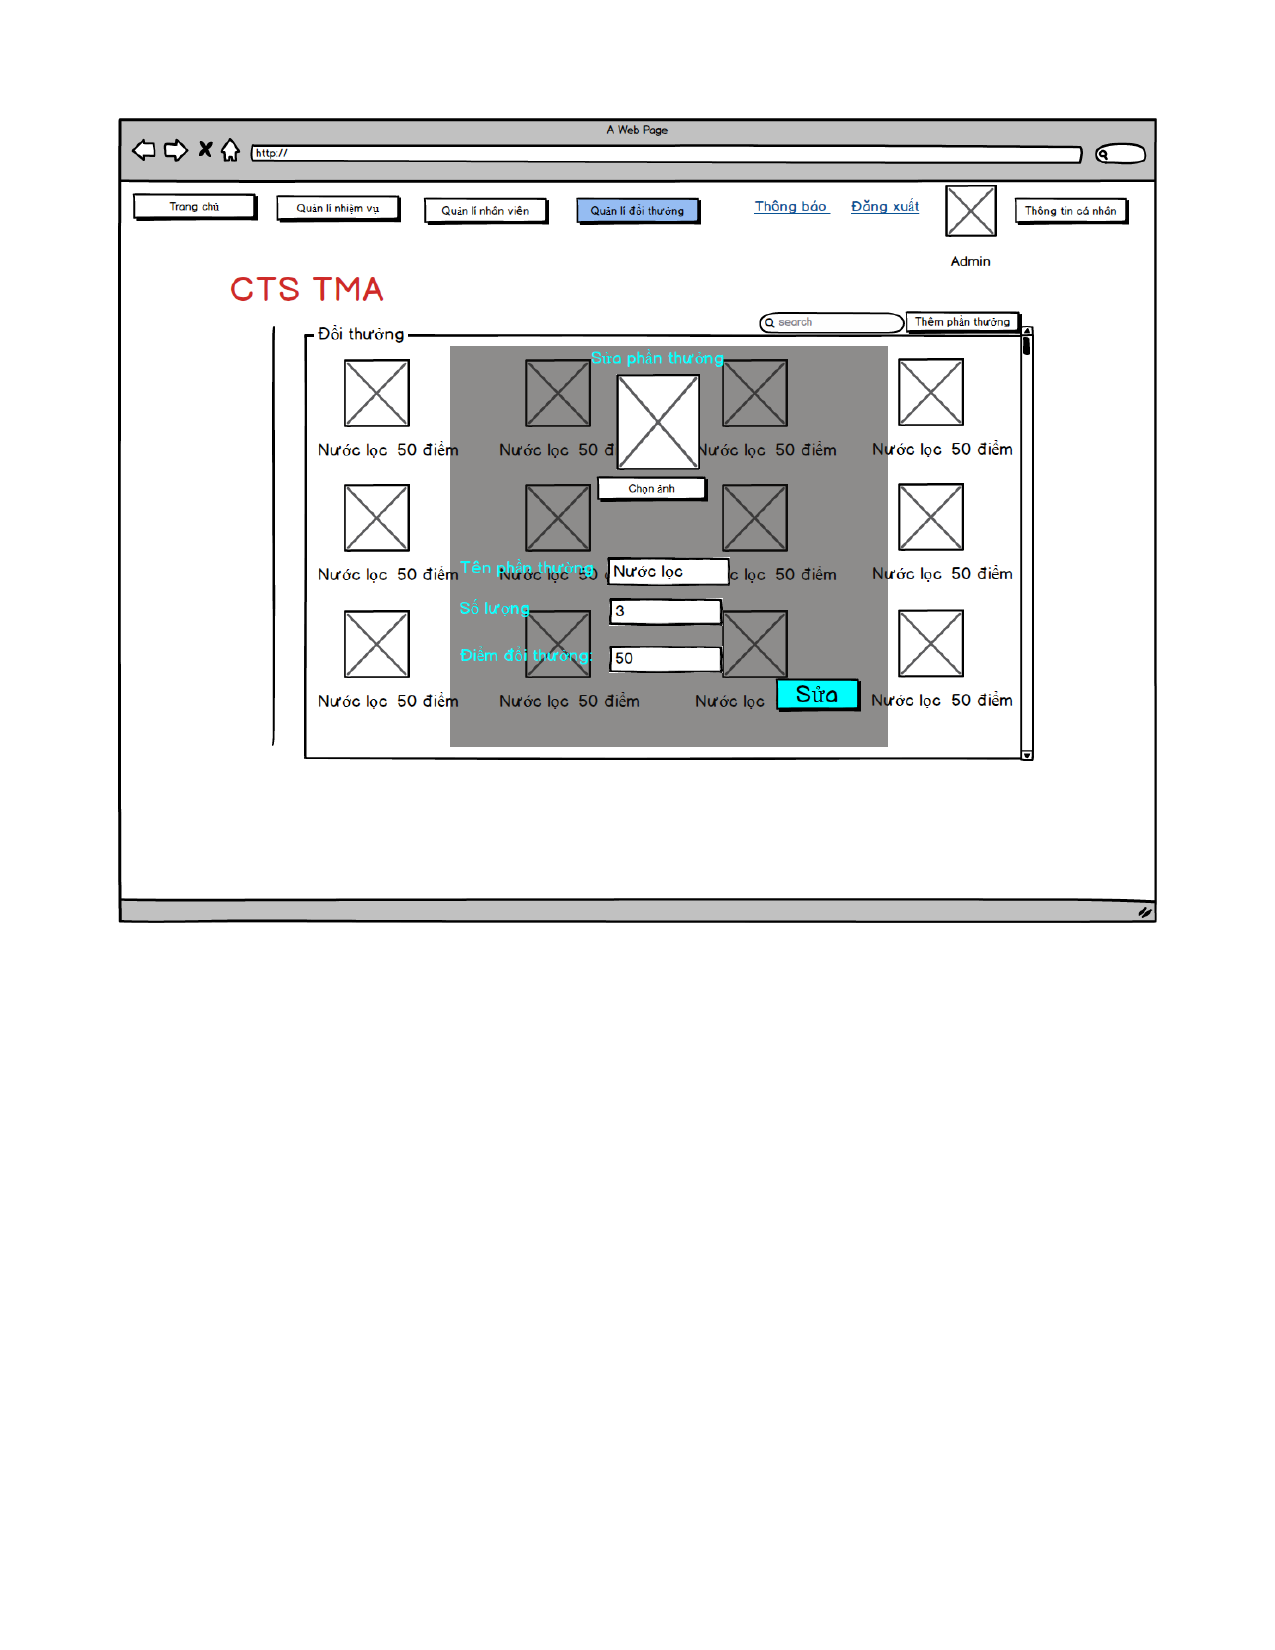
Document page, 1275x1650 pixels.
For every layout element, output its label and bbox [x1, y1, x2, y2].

picture [118, 118, 1157, 923]
